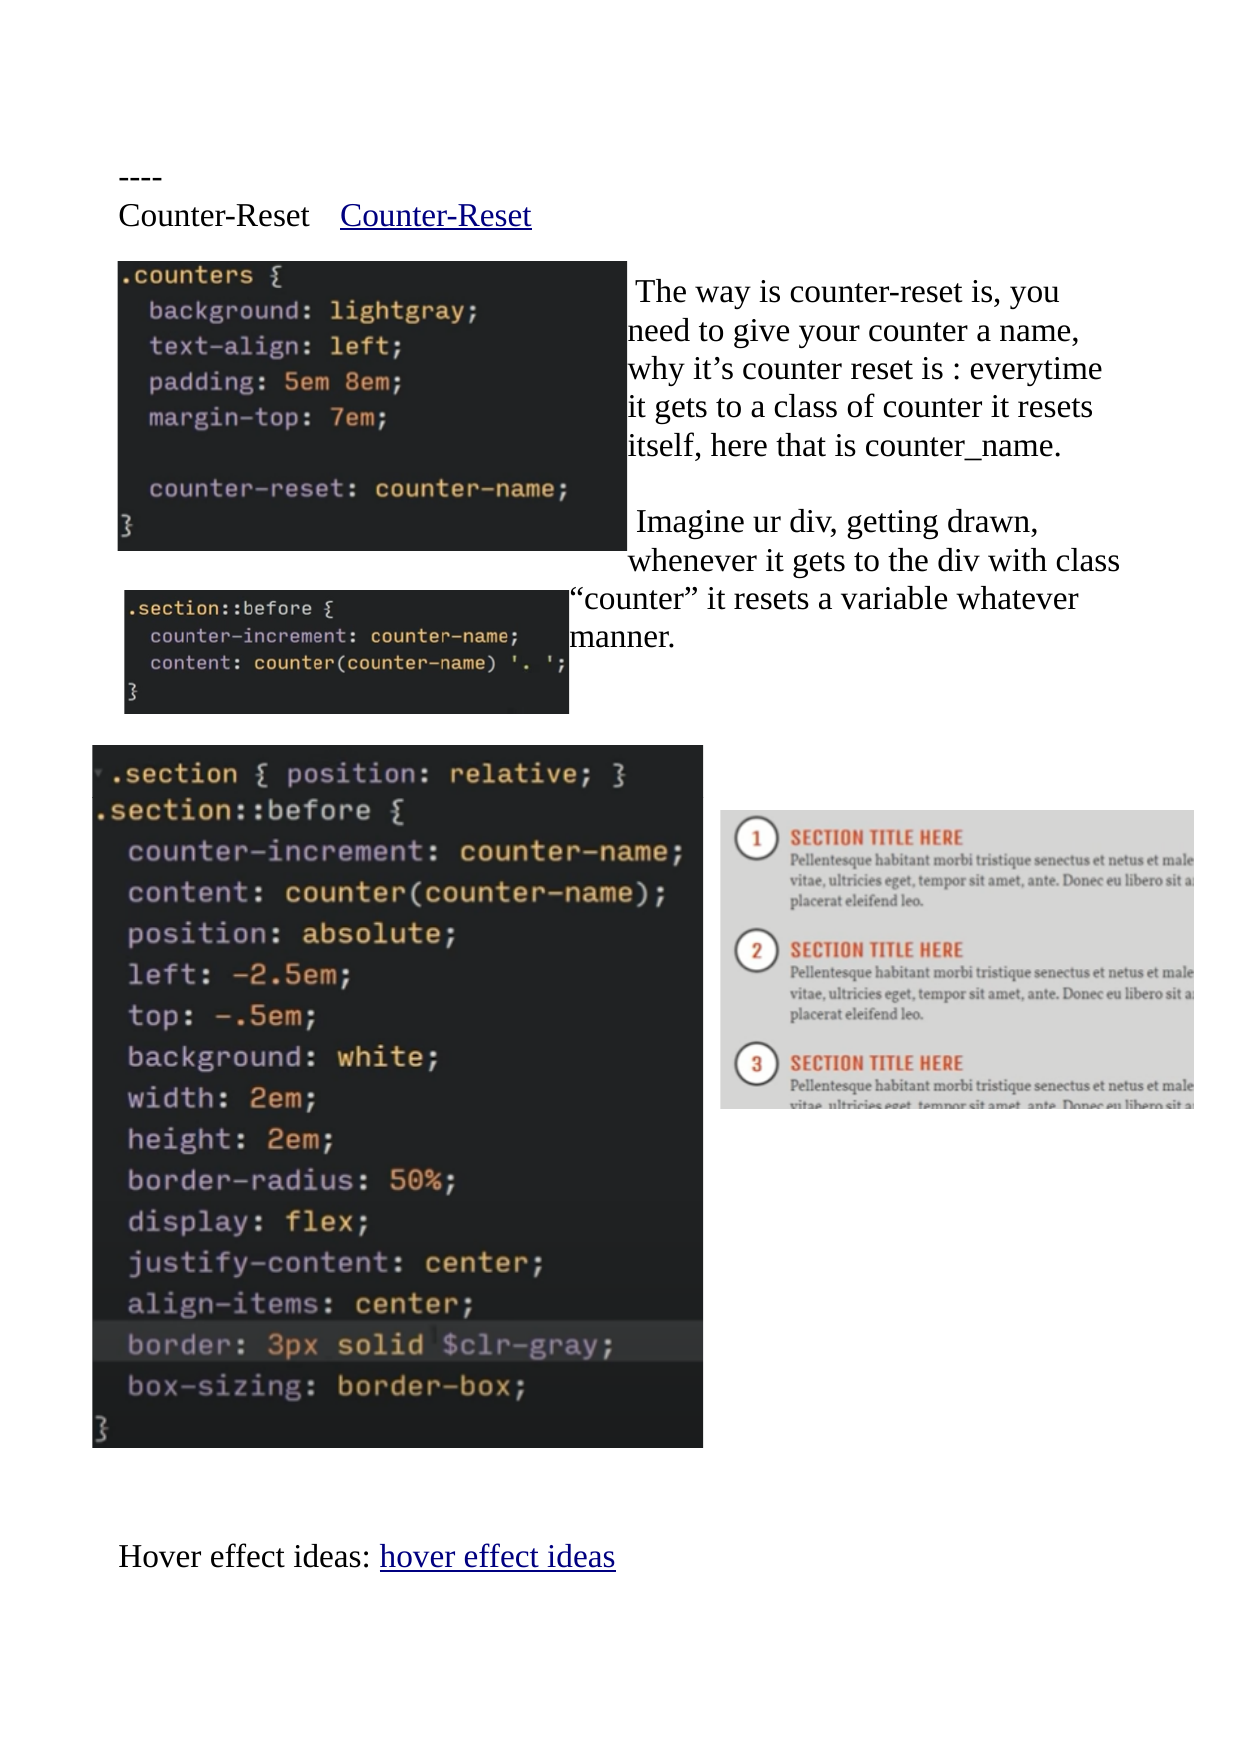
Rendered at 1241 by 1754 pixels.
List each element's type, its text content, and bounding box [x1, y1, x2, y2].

text The way is counter-reset is, you need to give your counter a name, why it’s counter reset is : everytime it gets to a class of counter it resets itself, here that is counter_name. [628, 271, 1122, 463]
text Counter-Reset Counter-Reset [118, 195, 1122, 233]
picture [117, 261, 628, 551]
picture [92, 745, 704, 1448]
picture [720, 810, 1194, 1109]
text ---- [118, 156, 1122, 195]
picture [124, 590, 570, 714]
text Imagine ur div, getting drawn, whenever it gets to the div with class “counter” it resets a variable whatever manner. [118, 501, 1122, 655]
text Hover effect ideas: hover effect ideas [118, 1536, 1122, 1575]
